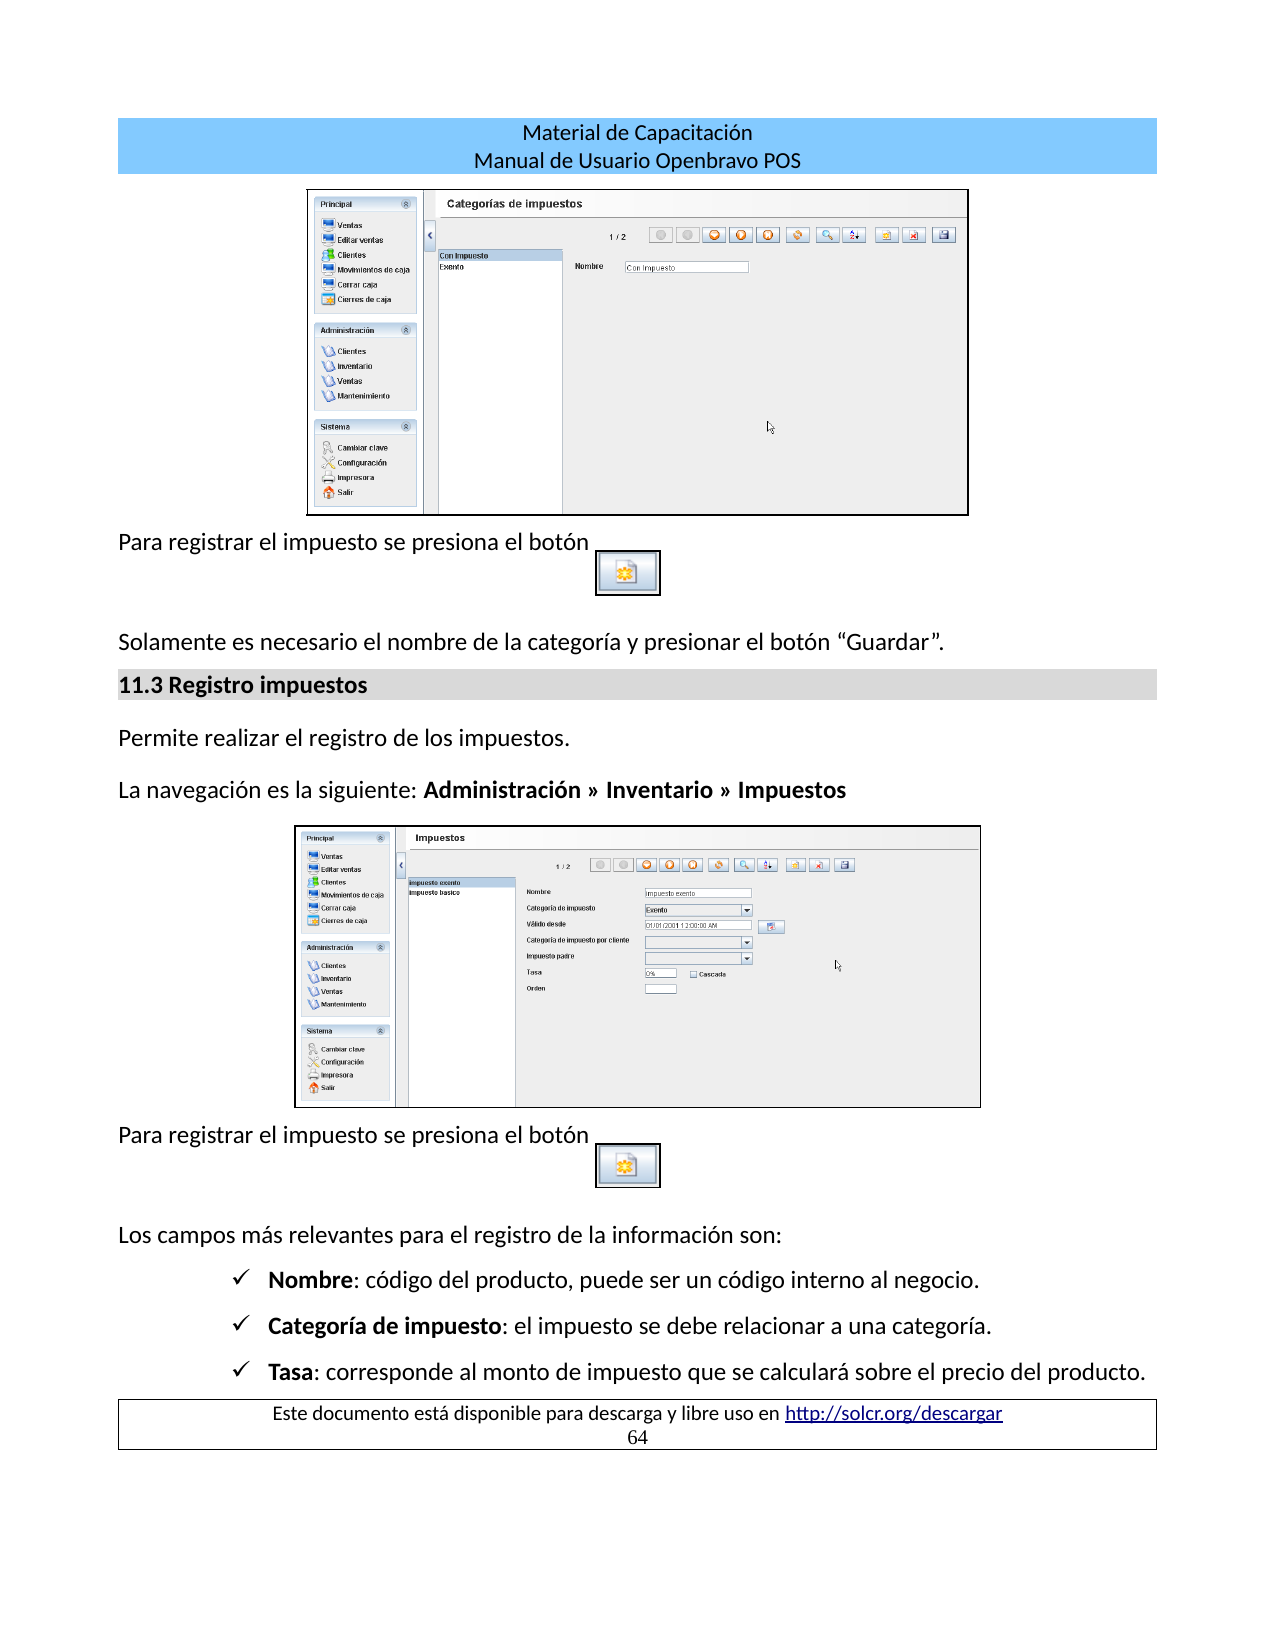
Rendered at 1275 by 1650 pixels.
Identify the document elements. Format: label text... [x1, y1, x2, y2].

text La navegación es la siguiente: Administración » Inventario » Impuestos [118, 774, 1157, 804]
list Nombre: código del producto, puede ser un código interno al negocio. [231, 1264, 1157, 1295]
text Solamente es necesario el nombre de la categoría y presionar el botón “Guardar”. [118, 626, 1157, 657]
list Categoría de impuesto: el impuesto se debe relacionar a una categoría. [231, 1310, 1157, 1341]
text Los campos más relevantes para el registro de la información son: [118, 1219, 1157, 1249]
text Permite realizar el registro de los impuestos. [118, 723, 1157, 753]
list Tasa: corresponde al monto de impuesto que se calculará sobre el precio del producto. [231, 1356, 1157, 1387]
subtitle 11.3 Registro impuestos [118, 669, 1157, 700]
text Para registrar el impuesto se presiona el botón [118, 526, 1157, 596]
text Para registrar el impuesto se presiona el botón [118, 1119, 1157, 1188]
